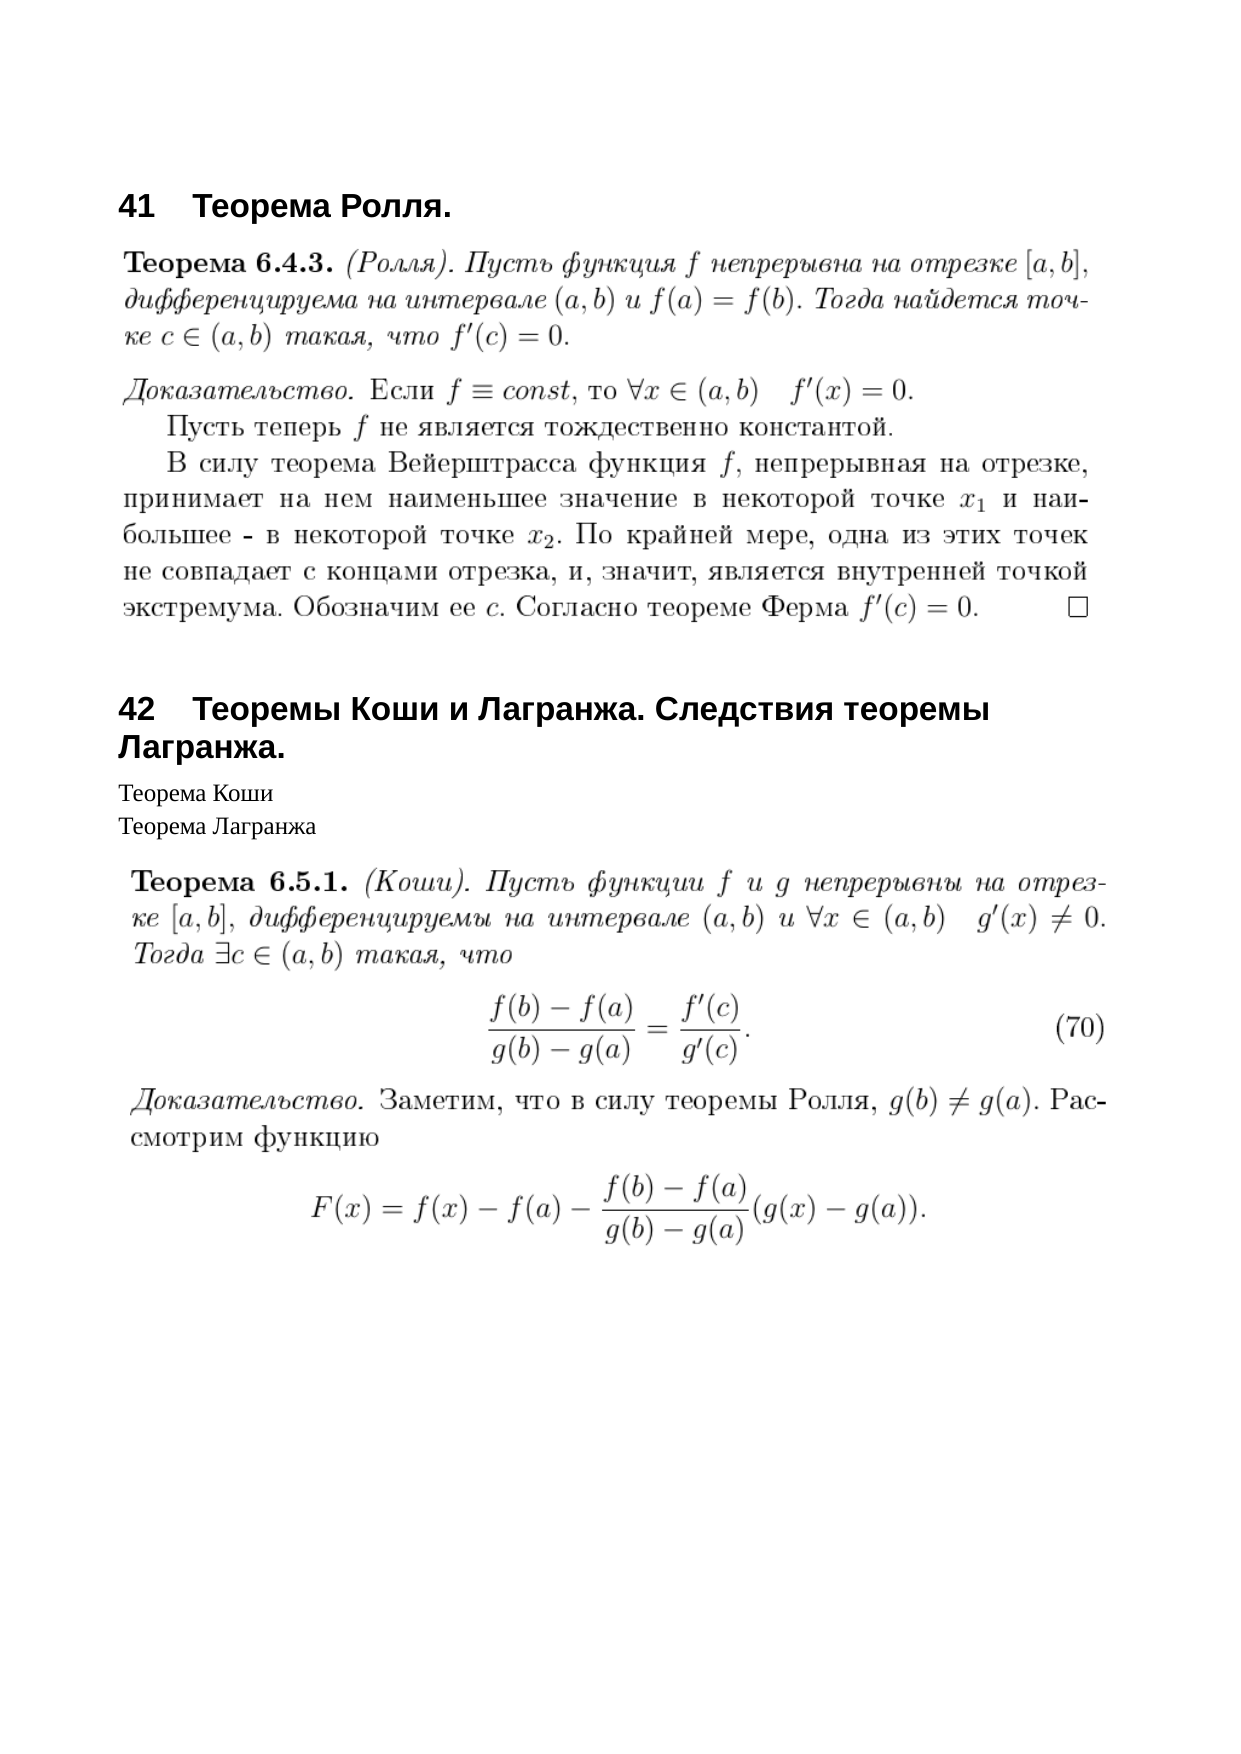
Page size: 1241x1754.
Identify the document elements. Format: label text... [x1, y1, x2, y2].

picture [118, 859, 1123, 1260]
text Теорема Коши Теорема Лагранжа [118, 778, 1122, 840]
subtitle Теоремы Коши и Лагранжа. Следствия теоремы Лагранжа. [118, 689, 1122, 766]
picture [118, 237, 1123, 650]
subtitle Теорема Ролля. [118, 187, 1122, 225]
